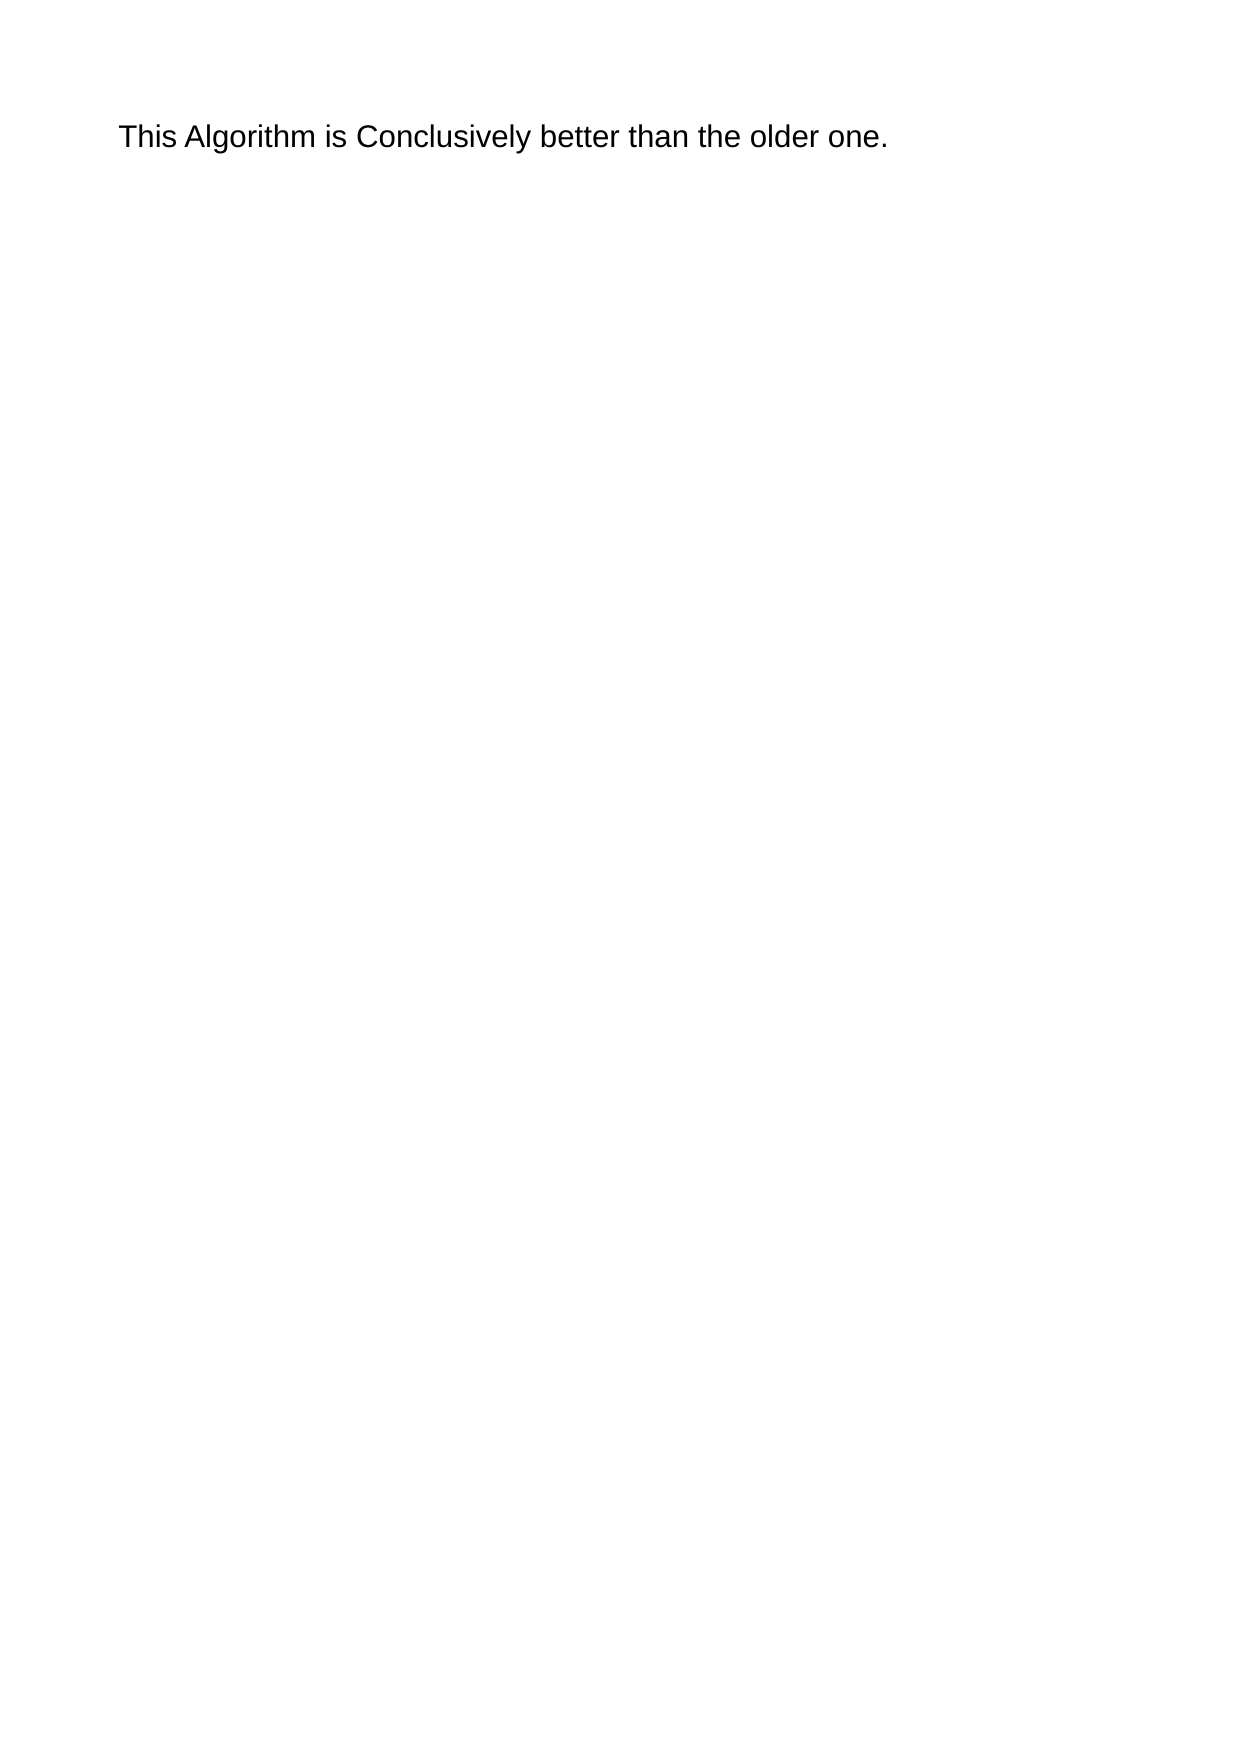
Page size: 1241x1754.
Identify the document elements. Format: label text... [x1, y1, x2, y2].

text This Algorithm is Conclusively better than the older one. [118, 118, 1122, 154]
